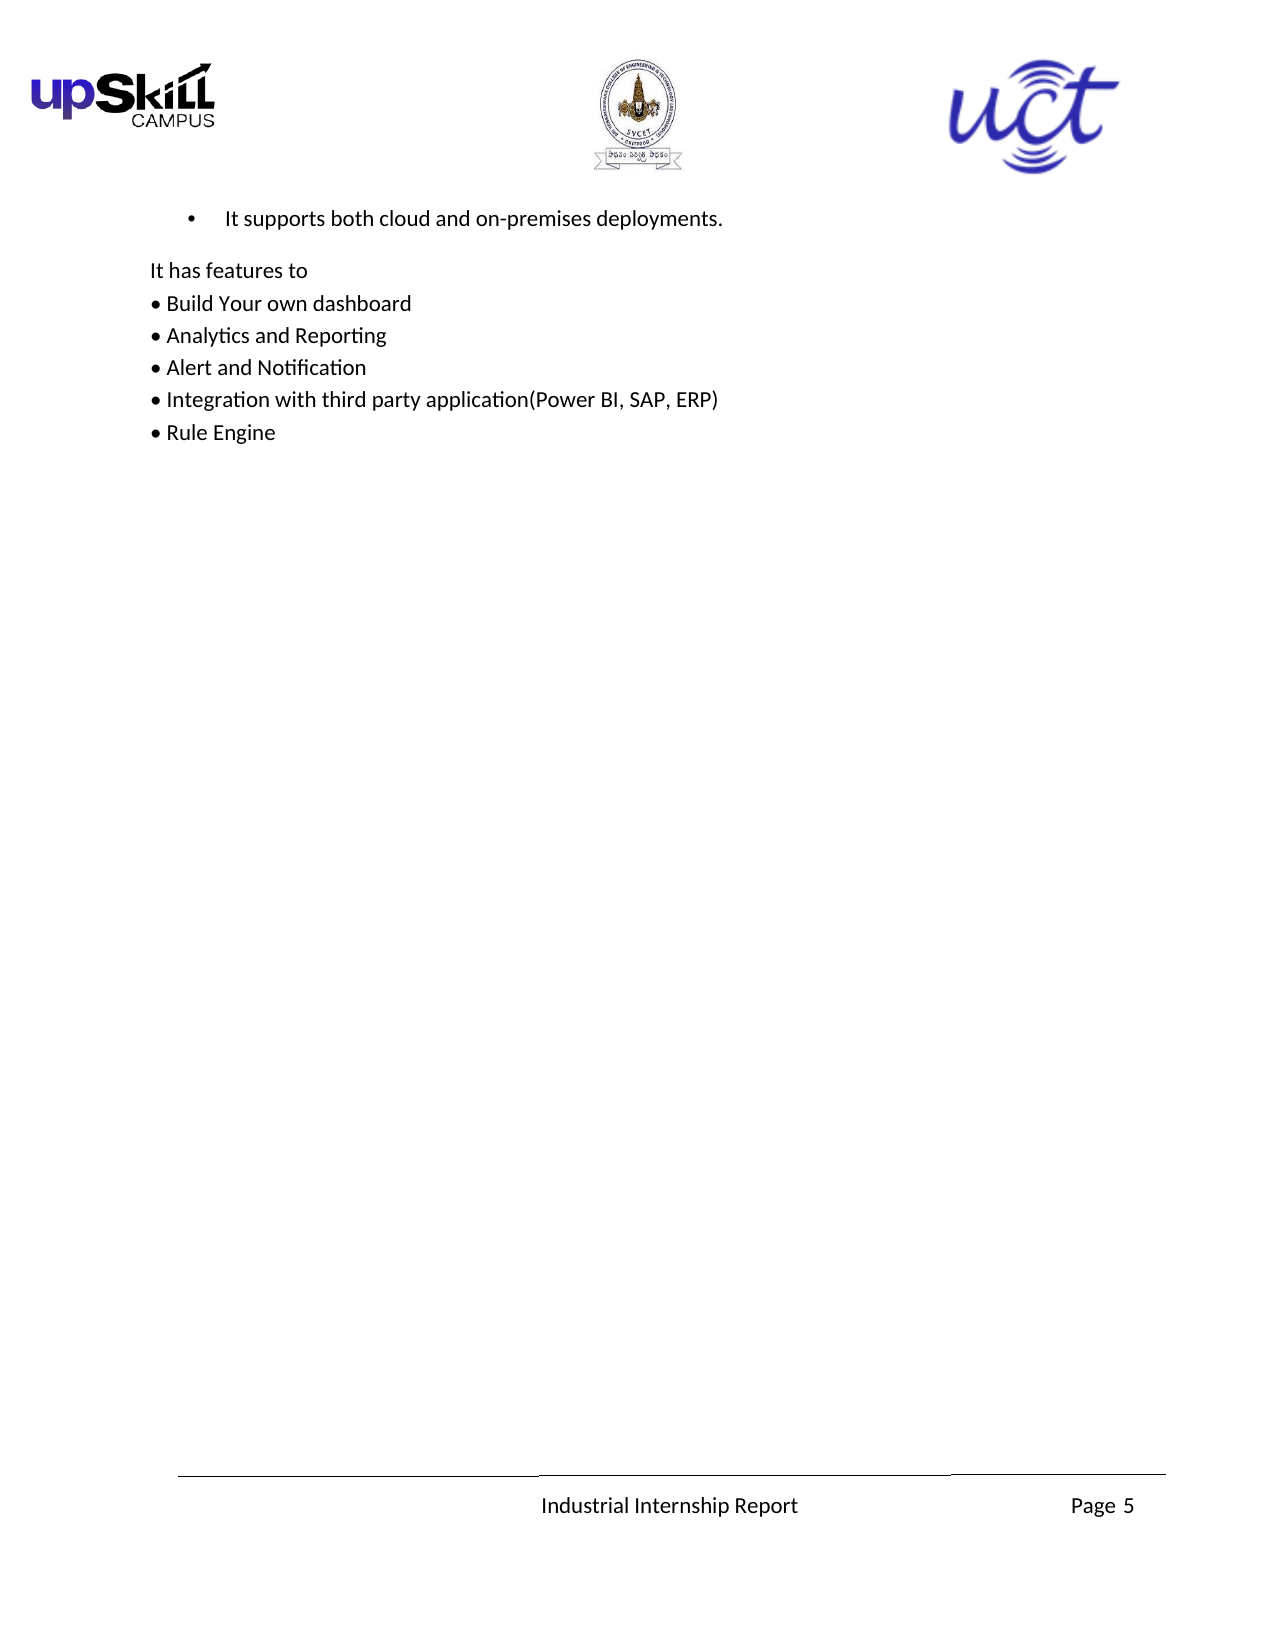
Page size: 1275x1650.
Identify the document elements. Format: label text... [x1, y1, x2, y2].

text It has features to • Build Your own dashboard • Analytics and Reporting • Alert and Notification • Integration with third party application(Power BI, SAP, ERP) • Rule Engine [150, 257, 1134, 446]
list It supports both cloud and on-premises deployments. [187, 204, 1134, 232]
